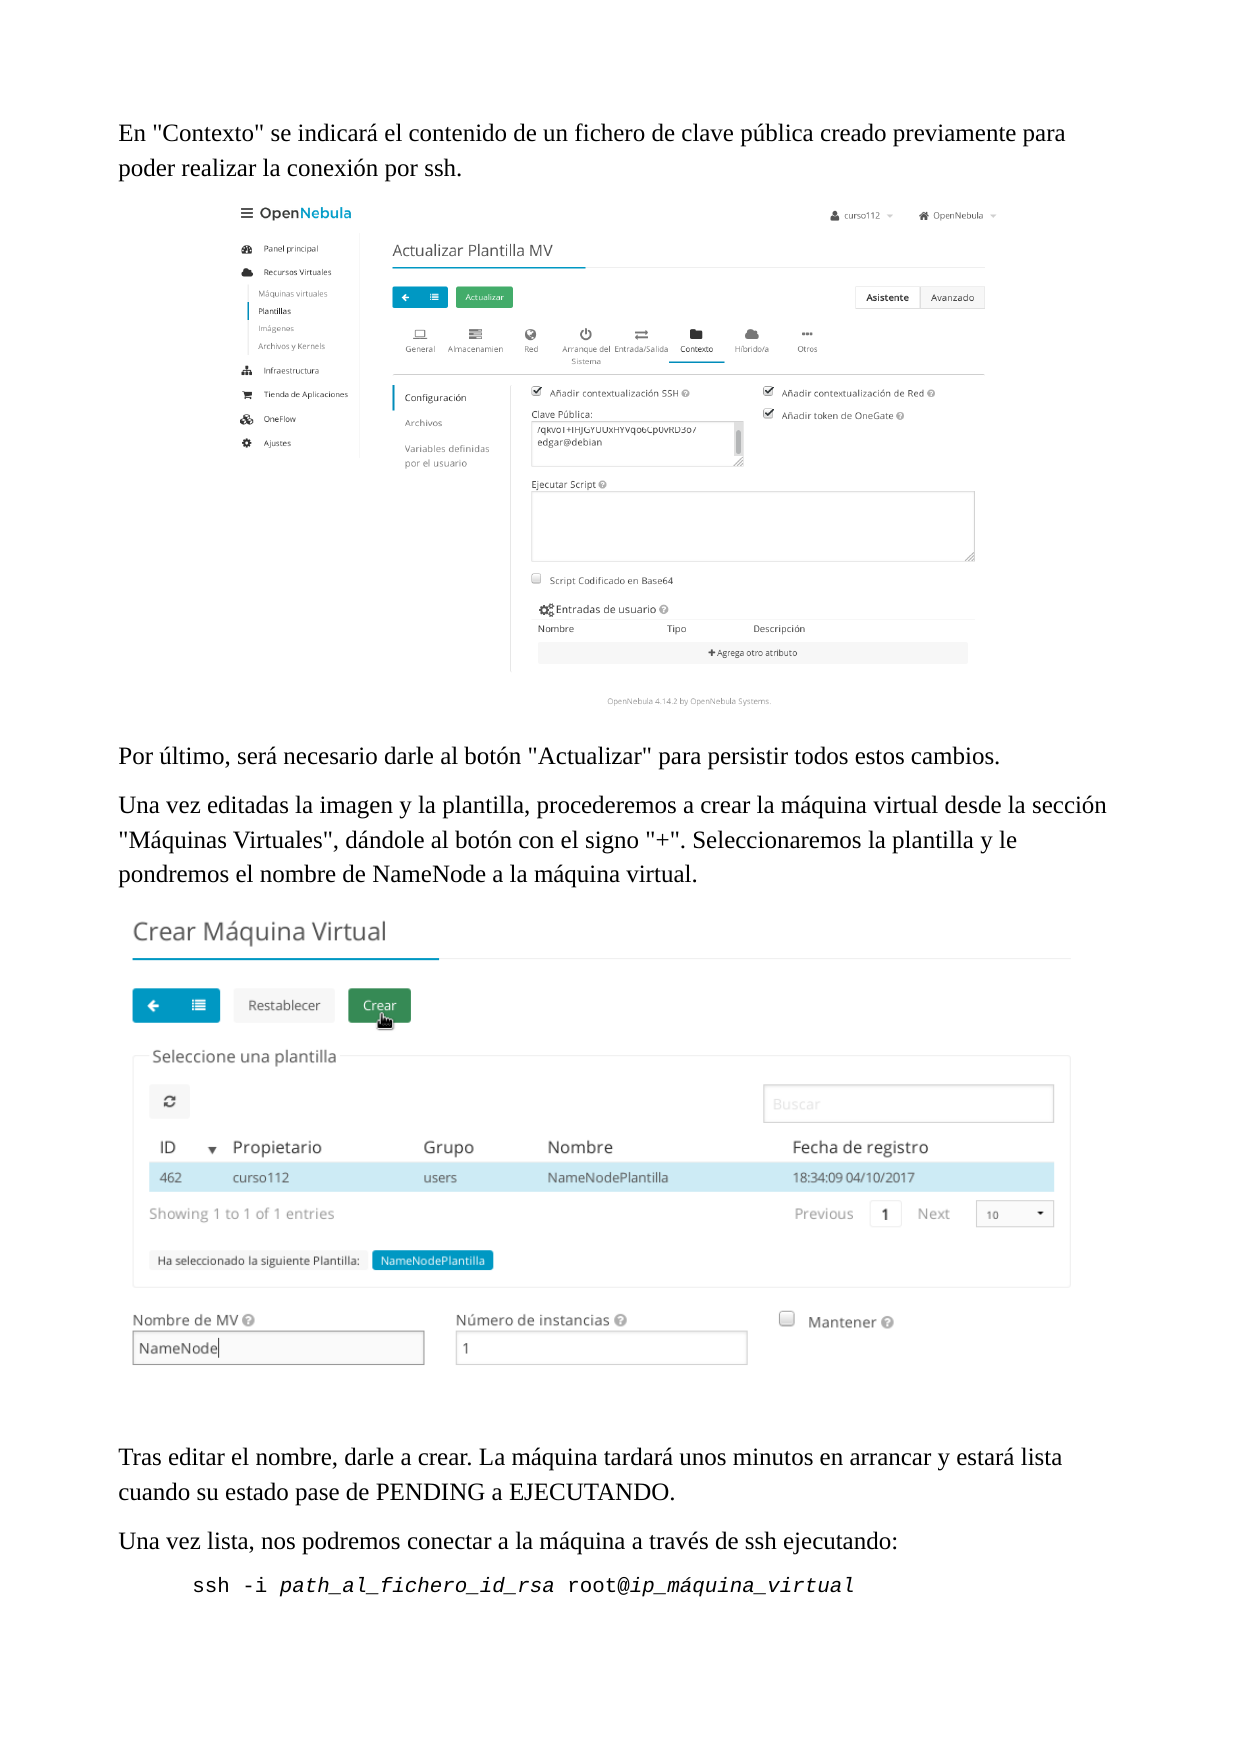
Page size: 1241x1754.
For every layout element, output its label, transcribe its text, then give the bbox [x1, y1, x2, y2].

text ssh -i path_al_fichero_id_rsa root@ip_máquina_virtual [118, 1575, 1122, 1598]
text Por último, será necesario darle al botón "Actualizar" para persistir todos estos cambios. [118, 741, 1122, 770]
text Tras editar el nombre, darle a crear. La máquina tardará unos minutos en arrancar y estará lista cuando su estado pase de PENDING a EJECUTANDO. [118, 1442, 1122, 1505]
picture [236, 201, 1004, 715]
text En "Contexto" se indicará el contenido de un fichero de clave pública creado previamente para poder realizar la conexión por ssh. [118, 118, 1122, 181]
text Una vez editadas la imagen y la plantilla, procederemos a crear la máquina virtual desde la sección "Máquinas Virtuales", dándole al botón con el signo "+". Seleccionaremos la plantilla y le pondremos el nombre de NameNode a la máquina virtual. [118, 790, 1122, 888]
picture [118, 908, 1123, 1388]
text Una vez lista, nos podremos conectar a la máquina a través de ssh ejecutando: [118, 1526, 1122, 1554]
